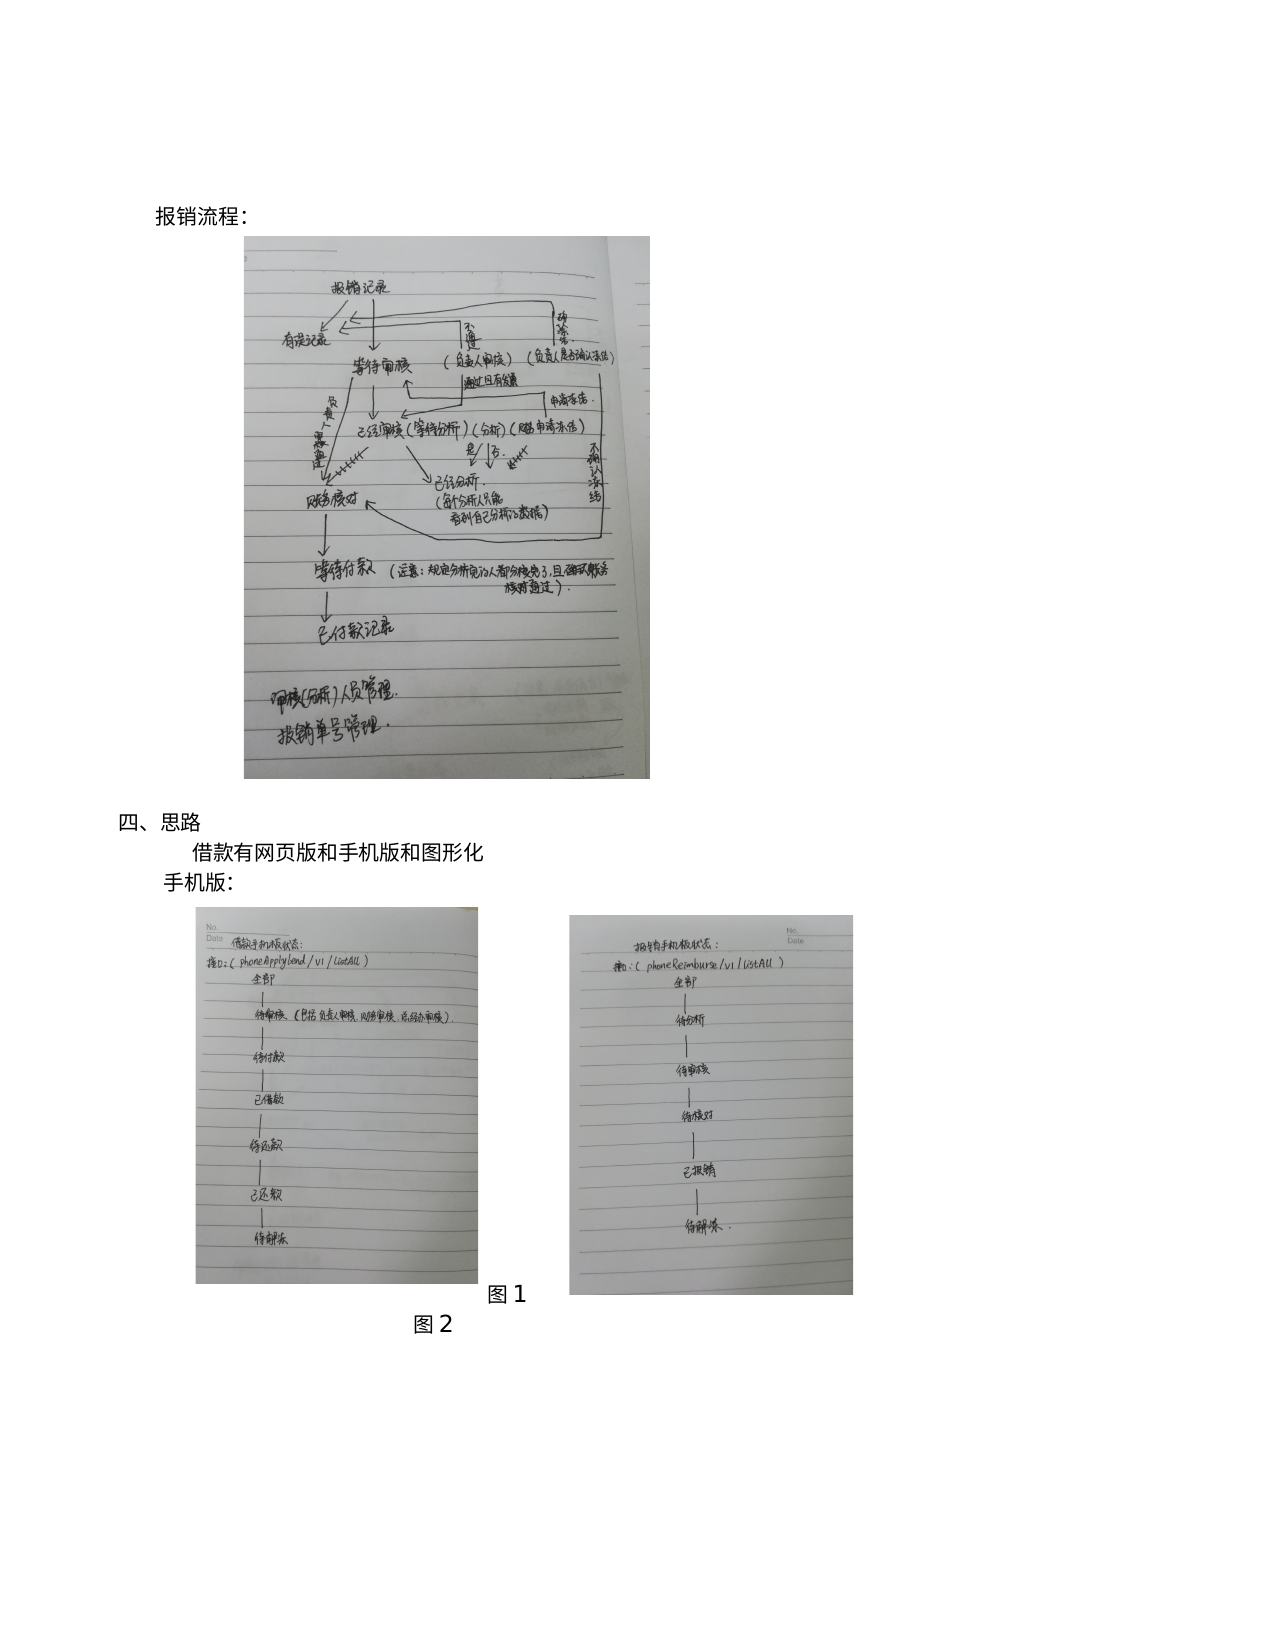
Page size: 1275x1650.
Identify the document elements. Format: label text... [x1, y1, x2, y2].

text 四、思路 [118, 806, 1157, 836]
text 借款有网页版和手机版和图形化 [118, 836, 1157, 866]
text 手机版： [118, 866, 1157, 896]
text 报销流程： [118, 200, 1157, 231]
picture [569, 915, 854, 1295]
picture [195, 907, 479, 1284]
picture [243, 236, 650, 779]
text 图1 图2 [118, 1251, 1157, 1339]
